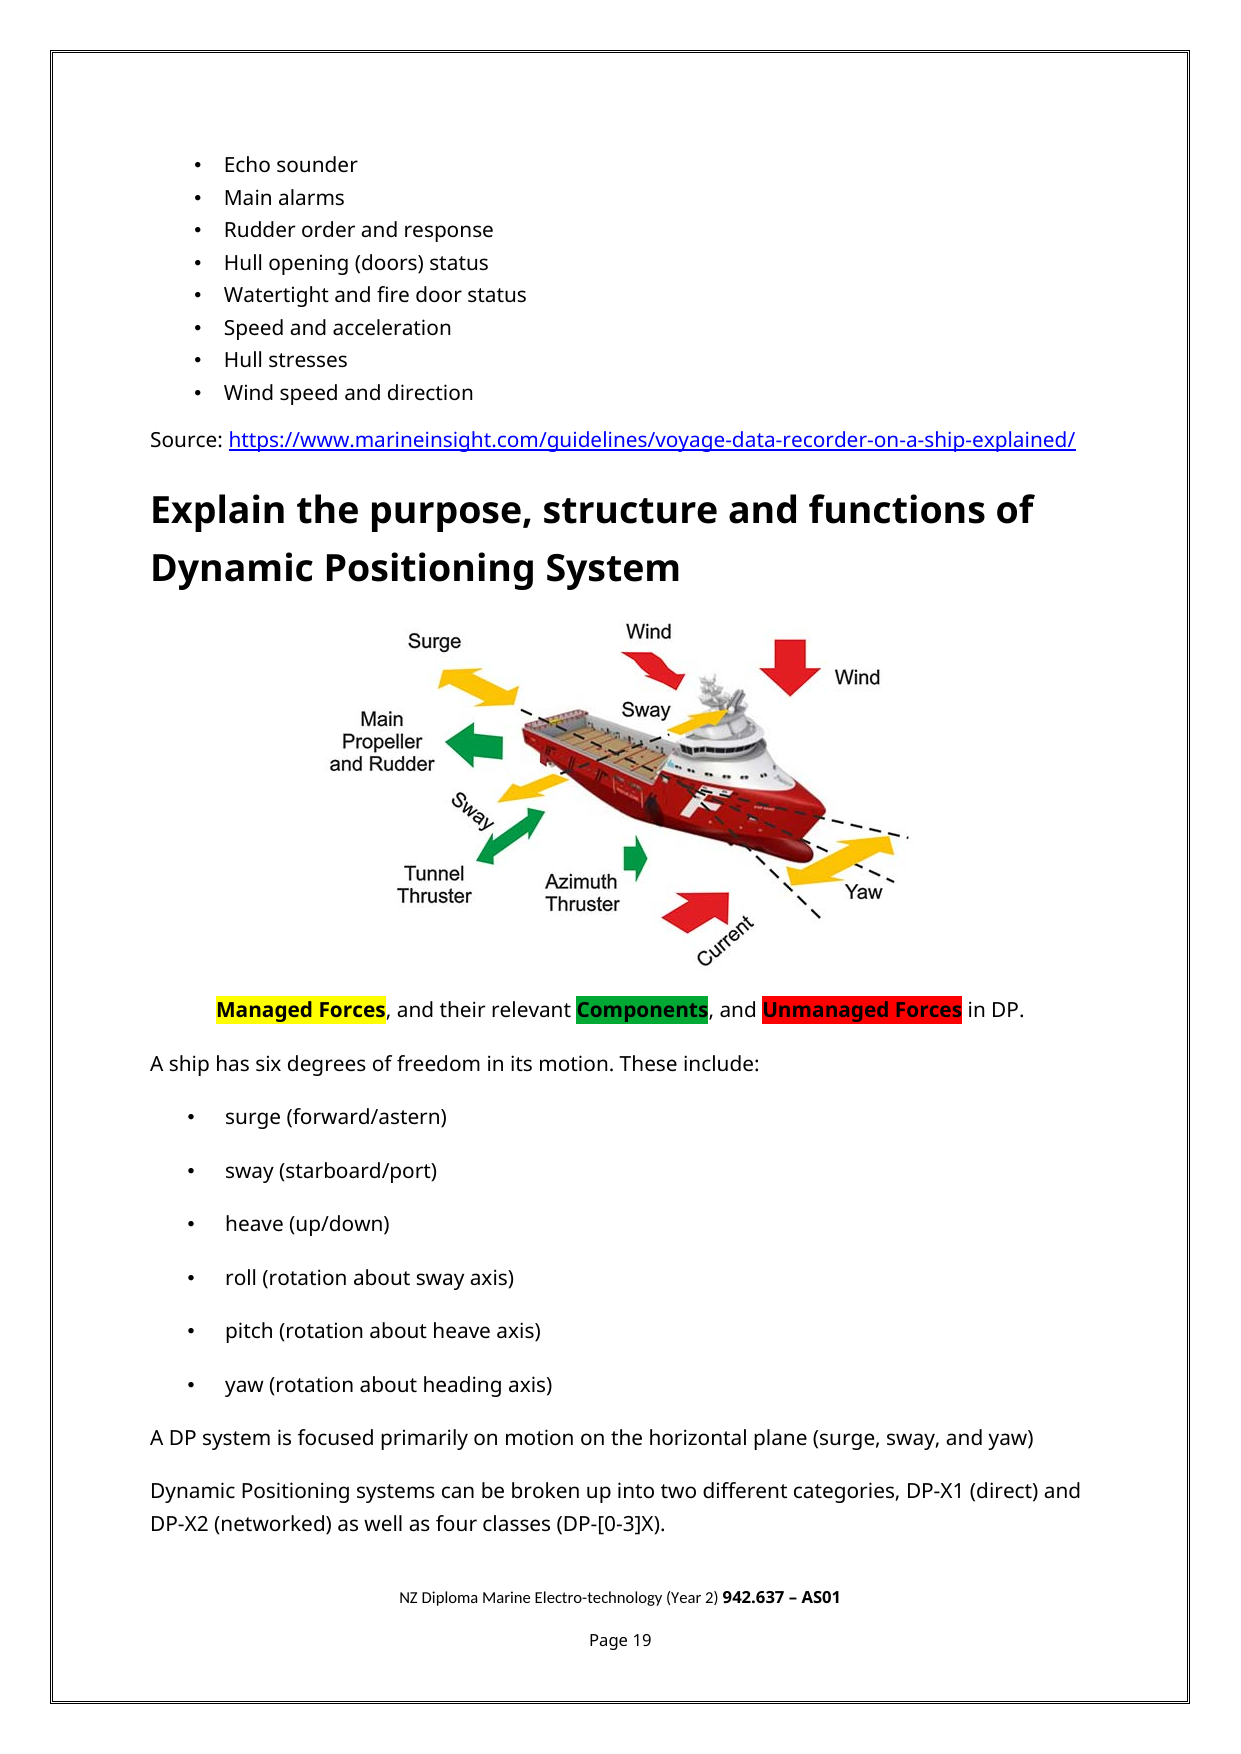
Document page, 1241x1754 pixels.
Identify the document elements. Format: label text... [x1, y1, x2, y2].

list Echo sounder [194, 150, 1090, 178]
subtitle Explain the purpose, structure and functions of Dynamic Positioning System [150, 483, 1090, 593]
list heave (up/down) [187, 1209, 1090, 1238]
list Main alarms [194, 183, 1090, 211]
list Rudder order and response [194, 215, 1090, 244]
picture [316, 612, 924, 971]
list Speed and acceleration [194, 313, 1090, 341]
list Watertight and fire door status [194, 280, 1090, 309]
text A ship has six degrees of freedom in its motion. These include: [150, 1049, 1090, 1077]
list sway (starboard/port) [187, 1156, 1090, 1184]
text Source: https://www.marineinsight.com/guidelines/voyage-data-recorder-on-a-ship-explained/ [150, 425, 1090, 454]
text Managed Forces, and their relevant Components, and Unmanaged Forces in DP. [150, 996, 1090, 1024]
list pitch (rotation about heave axis) [187, 1316, 1090, 1345]
list Hull stresses [194, 346, 1090, 374]
text A DP system is focused primarily on motion on the horizontal plane (surge, sway, and yaw) [150, 1423, 1090, 1452]
list yaw (rotation about heading axis) [187, 1370, 1090, 1398]
list surge (forward/astern) [187, 1102, 1090, 1131]
text Dynamic Positioning systems can be broken up into two different categories, DP-X1 (direct) and DP-X2 (networked) as well as four classes (DP-[0-3]X). [150, 1477, 1090, 1538]
list Wind speed and direction [194, 378, 1090, 407]
list Hull opening (doors) status [194, 248, 1090, 276]
list roll (rotation about sway axis) [187, 1263, 1090, 1291]
